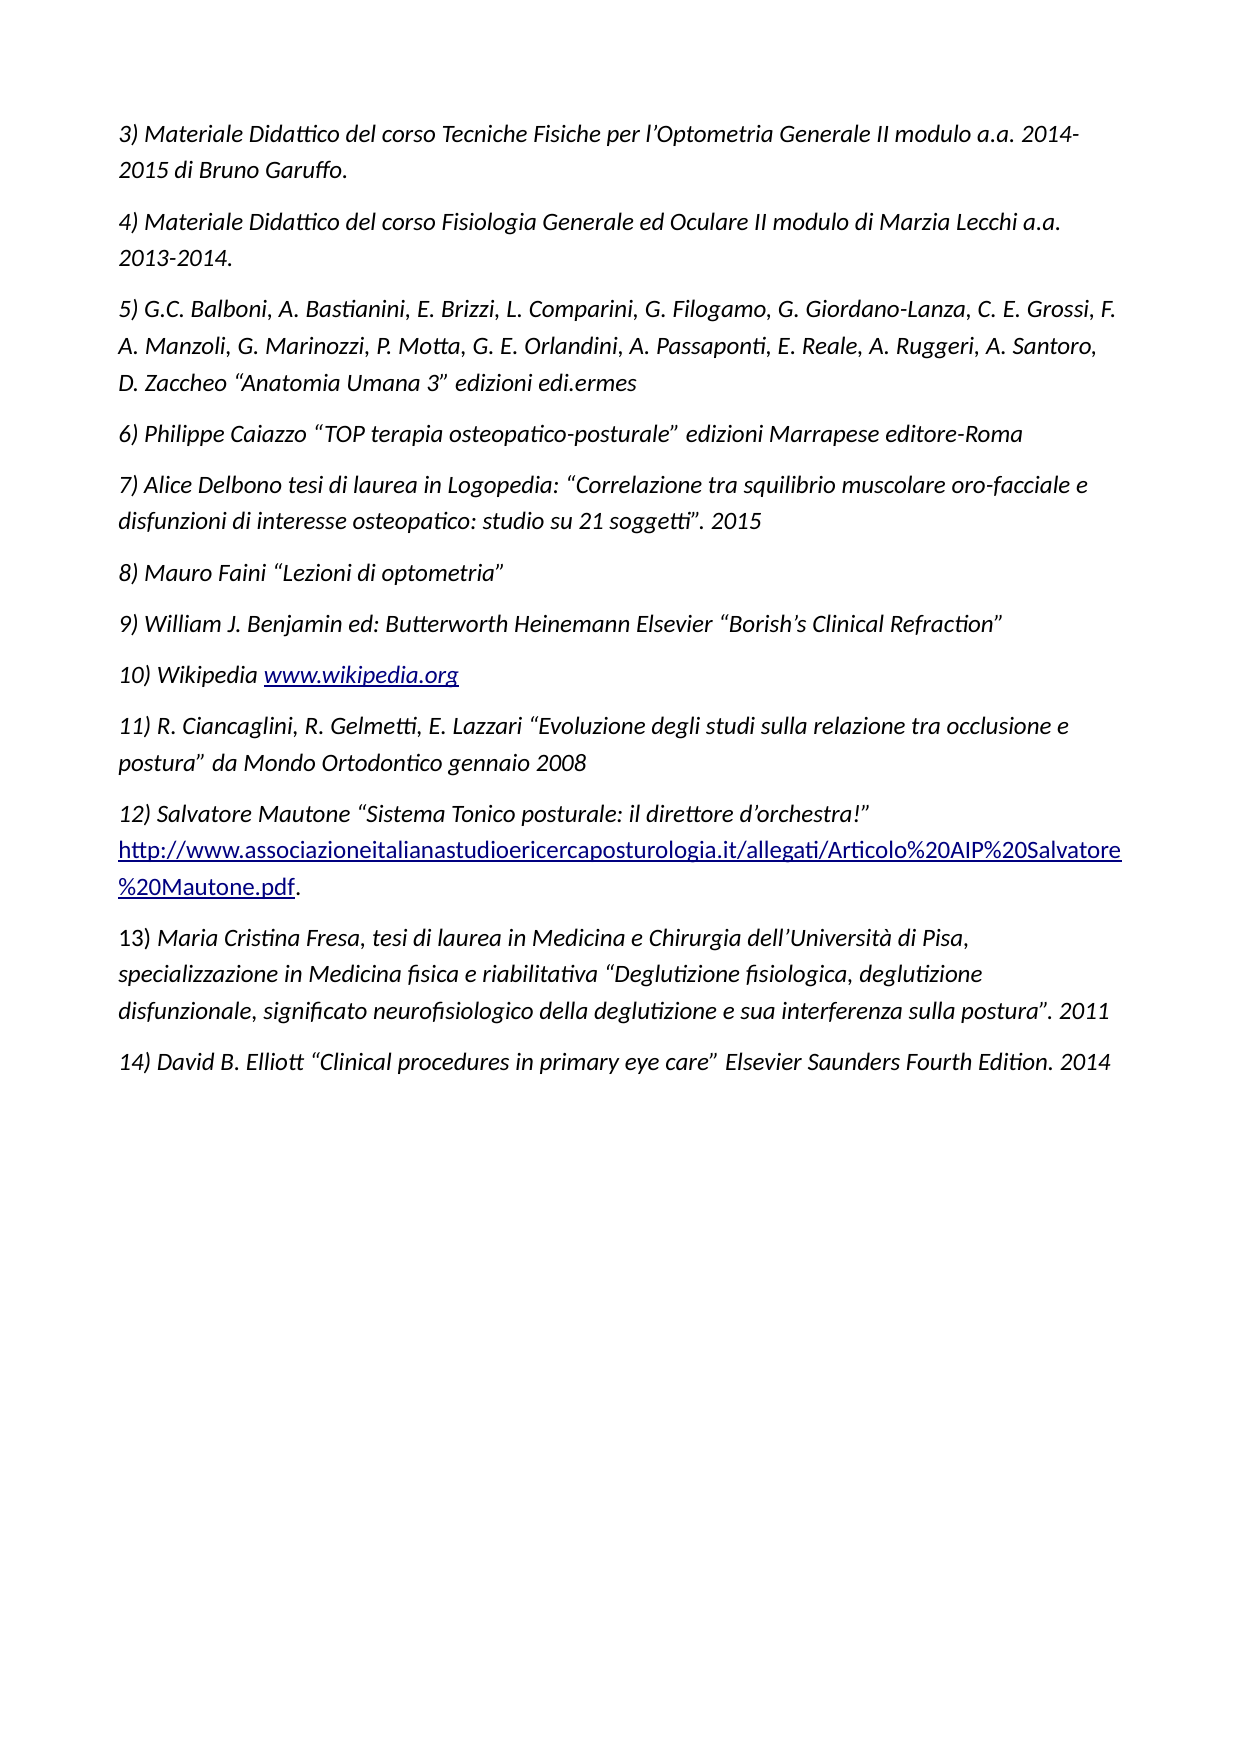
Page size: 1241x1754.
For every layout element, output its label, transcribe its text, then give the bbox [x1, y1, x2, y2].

text 11) R. Ciancaglini, R. Gelmetti, E. Lazzari “Evoluzione degli studi sulla relazione tra occlusione e postura” da Mondo Ortodontico gennaio 2008 [118, 710, 1122, 777]
text 14) David B. Elliott “Clinical procedures in primary eye care” Elsevier Saunders Fourth Edition. 2014 [118, 1046, 1122, 1077]
text 9) William J. Benjamin ed: Butterworth Heinemann Elsevier “Borish’s Clinical Refraction” [118, 608, 1122, 638]
text 5) G.C. Balboni, A. Bastianini, E. Brizzi, L. Comparini, G. Filogamo, G. Giordano-Lanza, C. E. Grossi, F. A. Manzoli, G. Marinozzi, P. Motta, G. E. Orlandini, A. Passaponti, E. Reale, A. Ruggeri, A. Santoro, D. Zaccheo “Anatomia Umana 3” edizioni edi.ermes [118, 293, 1122, 397]
text 8) Mauro Faini “Lezioni di optometria” [118, 557, 1122, 587]
text 7) Alice Delbono tesi di laurea in Logopedia: “Correlazione tra squilibrio muscolare oro-facciale e disfunzioni di interesse osteopatico: studio su 21 soggetti”. 2015 [118, 469, 1122, 536]
text 3) Materiale Didattico del corso Tecniche Fisiche per l’Optometria Generale II modulo a.a. 2014-2015 di Bruno Garuffo. [118, 118, 1122, 185]
text 12) Salvatore Mautone “Sistema Tonico posturale: il direttore d’orchestra!” http://www.associazioneitalianastudioericercaposturologia.it/allegati/Articolo%20AIP%20Salvatore [118, 798, 1122, 860]
text 10) Wikipedia www.wikipedia.org [118, 659, 1122, 689]
text 13) Maria Cristina Fresa, tesi di laurea in Medicina e Chirurgia dell’Università di Pisa, specializzazione in Medicina fisica e riabilitativa “Deglutizione fisiologica, deglutizione disfunzionale, significato neurofisiologico della deglutizione e sua interferenza sulla postura”. 2011 [118, 922, 1122, 1026]
text %20Mautone.pdf. [118, 862, 1122, 901]
text 4) Materiale Didattico del corso Fisiologia Generale ed Oculare II modulo di Marzia Lecchi a.a. 2013-2014. [118, 206, 1122, 273]
text 6) Philippe Caiazzo “TOP terapia osteopatico-posturale” edizioni Marrapese editore-Roma [118, 418, 1122, 448]
